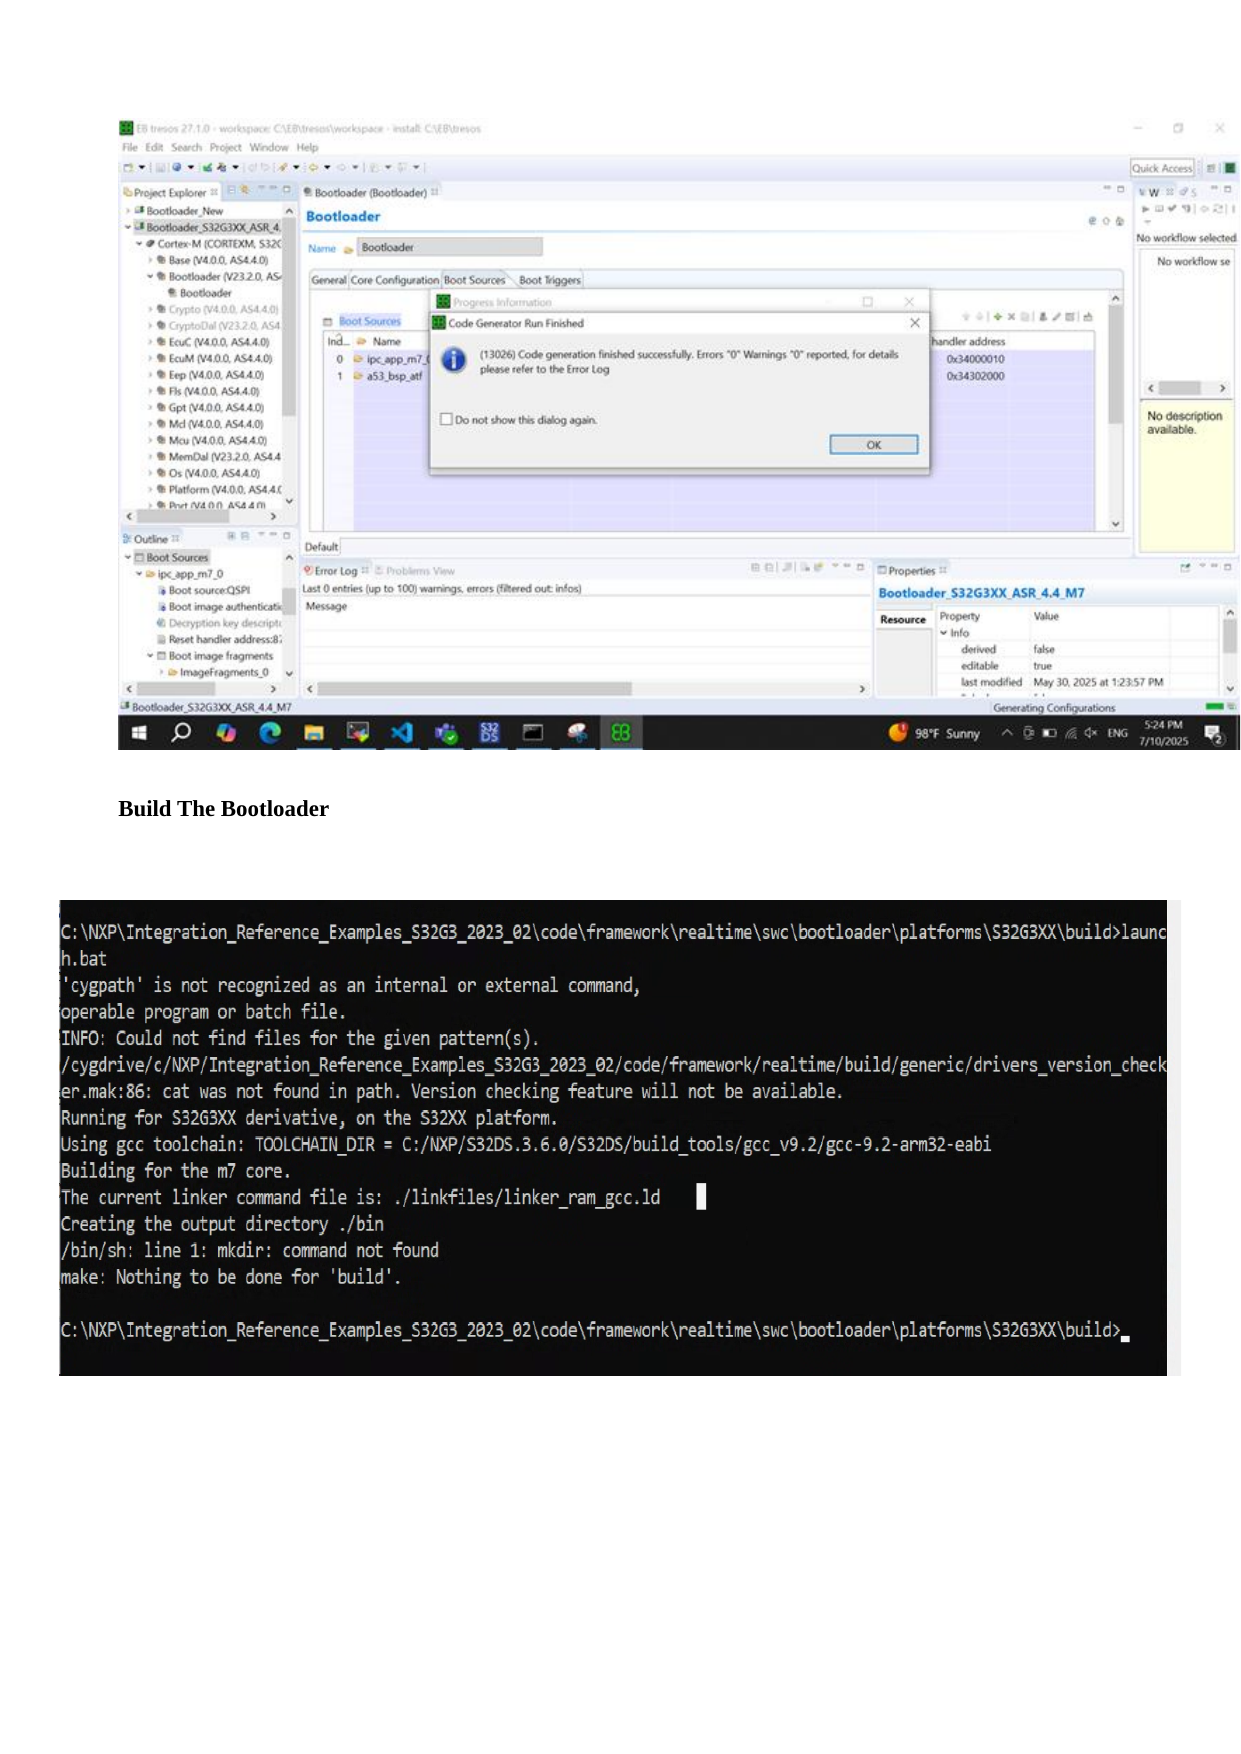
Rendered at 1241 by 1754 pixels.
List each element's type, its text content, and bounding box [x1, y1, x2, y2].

picture [59, 900, 1182, 1376]
picture [118, 118, 1241, 750]
text Build The Bootloader [118, 795, 1122, 848]
